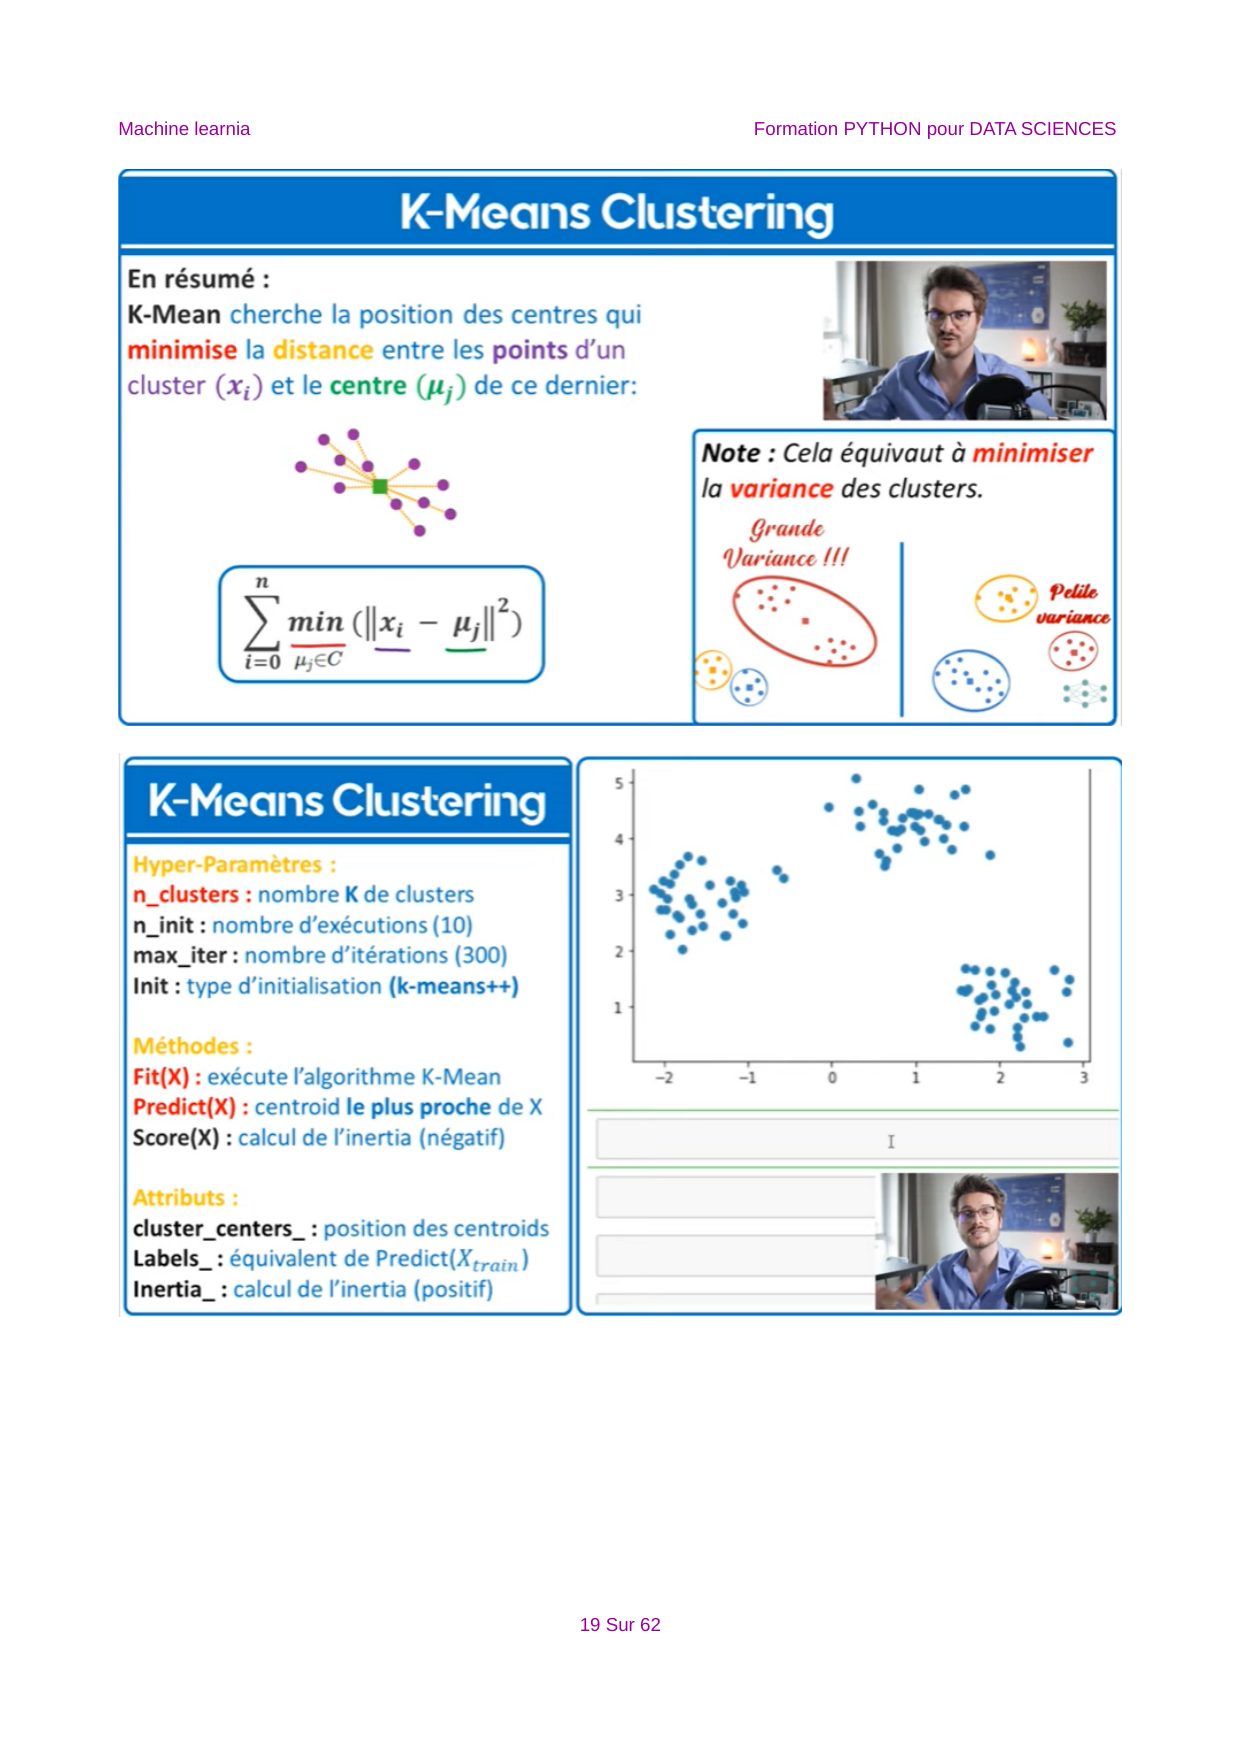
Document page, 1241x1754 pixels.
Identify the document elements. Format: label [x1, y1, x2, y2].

picture [118, 753, 1122, 1317]
picture [118, 169, 1122, 726]
